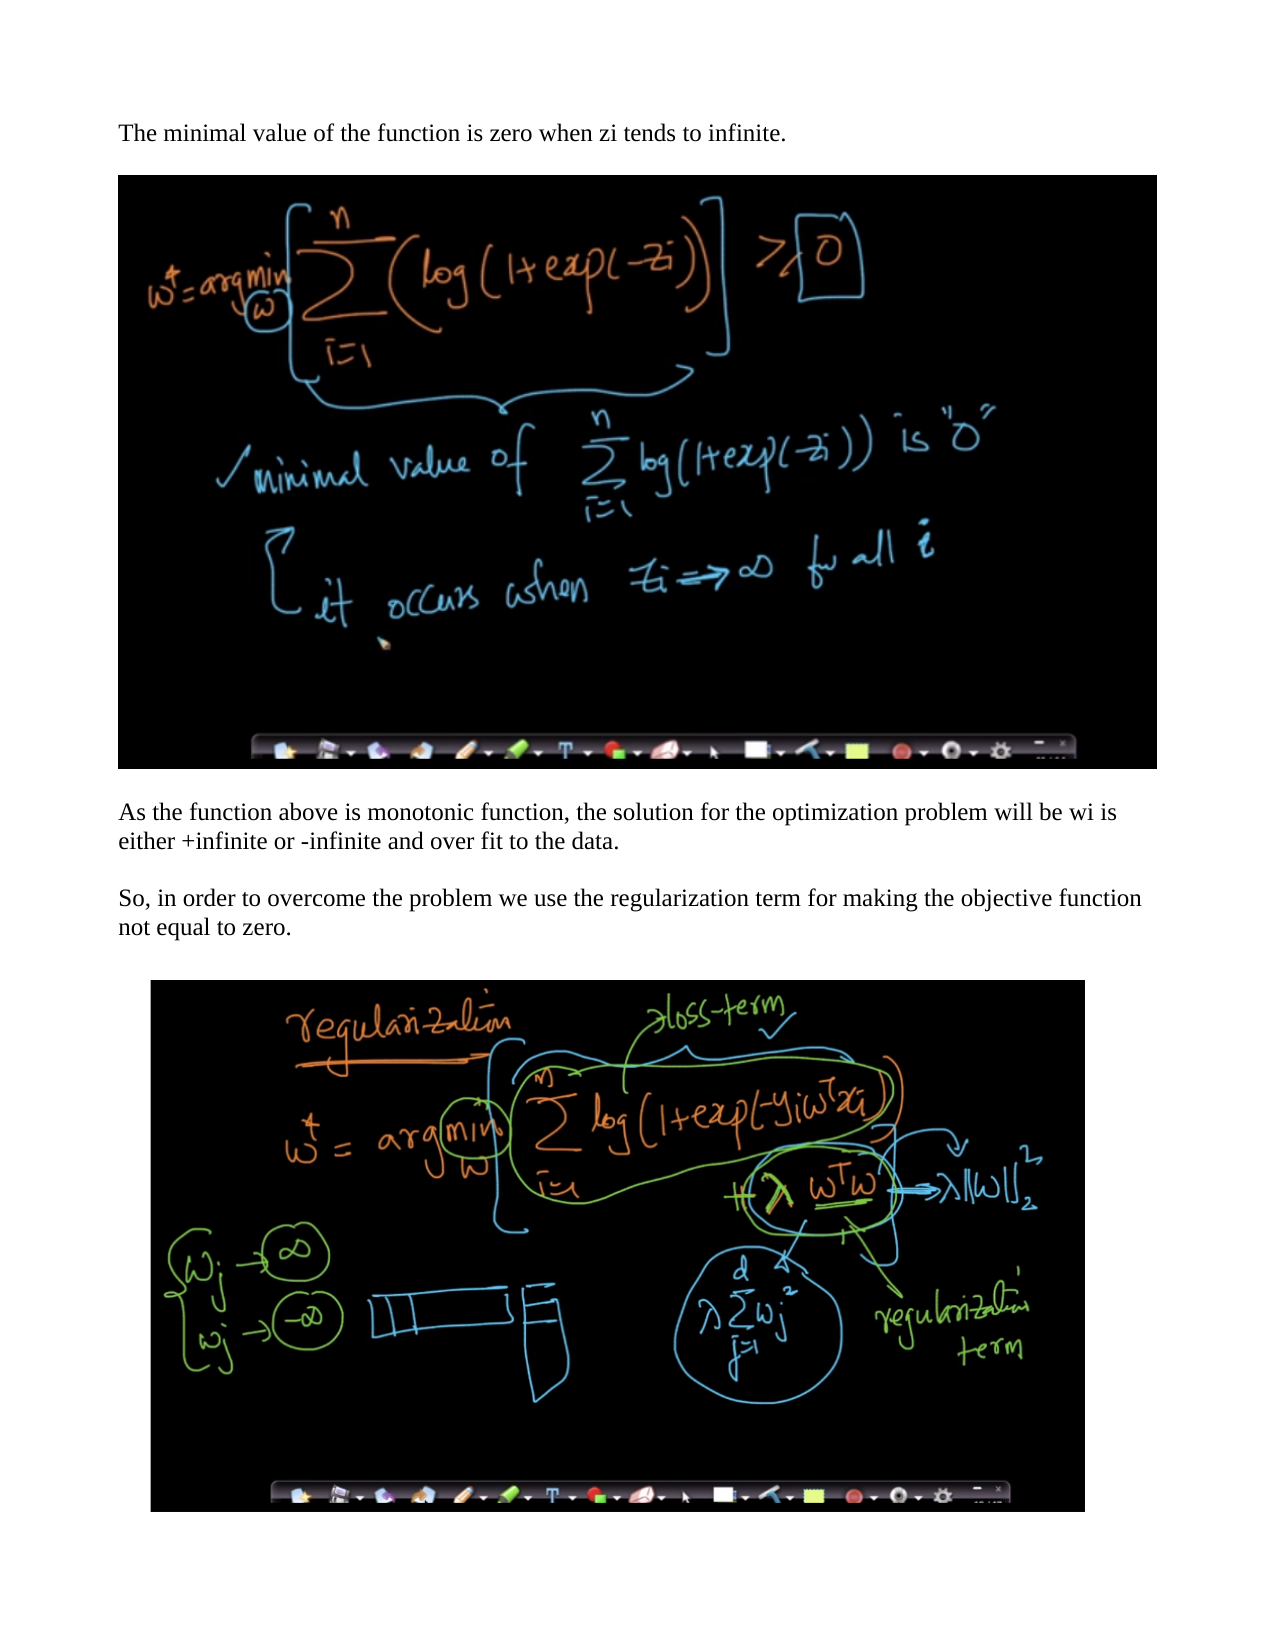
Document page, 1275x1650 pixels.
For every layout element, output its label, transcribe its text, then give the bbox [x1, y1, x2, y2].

text So, in order to overcome the problem we use the regularization term for making the objective function not equal to zero. [118, 883, 1157, 941]
text As the function above is monotonic function, the solution for the optimization problem will be wi is either +infinite or -infinite and over fit to the data. [118, 797, 1157, 854]
picture [118, 175, 1157, 769]
picture [150, 980, 1086, 1514]
text The minimal value of the function is zero when zi tends to infinite. [118, 118, 1157, 147]
